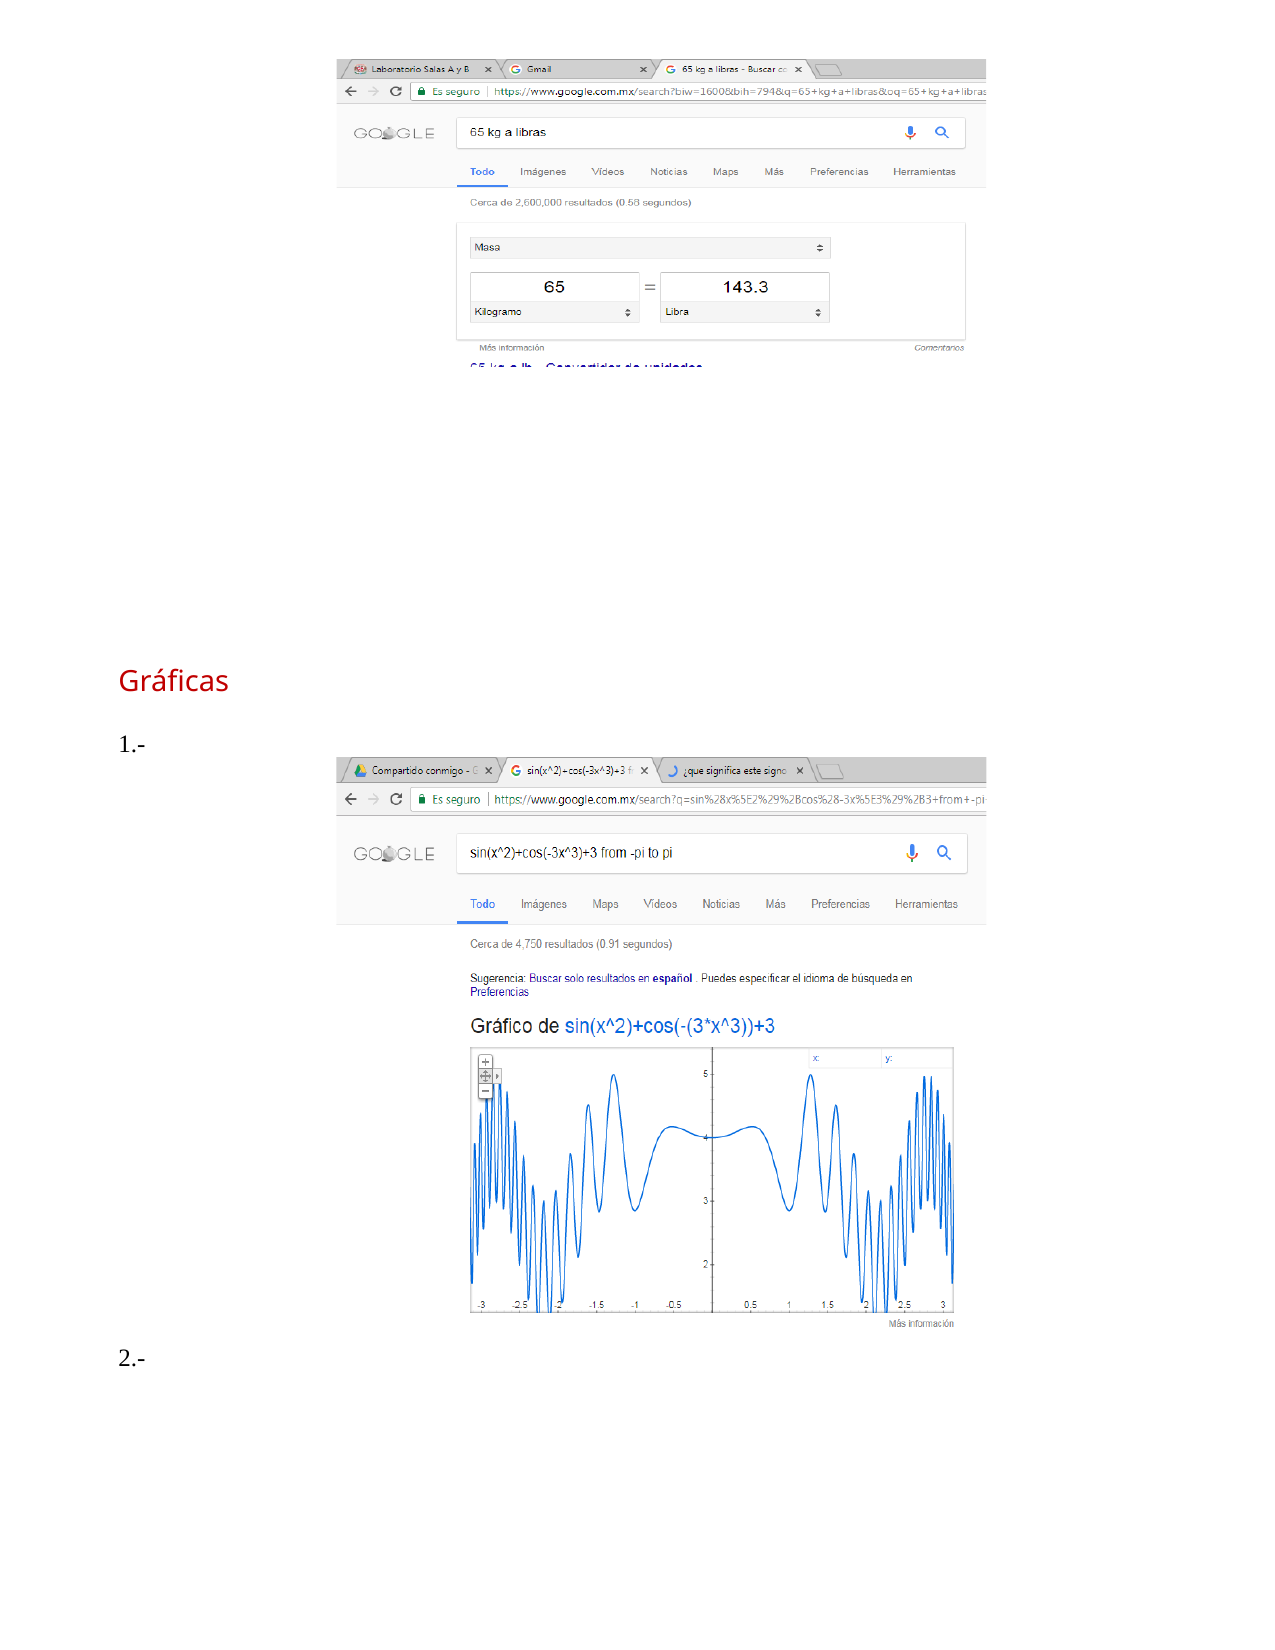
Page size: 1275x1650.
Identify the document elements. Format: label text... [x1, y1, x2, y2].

text Gráficas [118, 661, 1205, 700]
text 1.- [118, 729, 1205, 758]
text 2.- [118, 1343, 1205, 1371]
